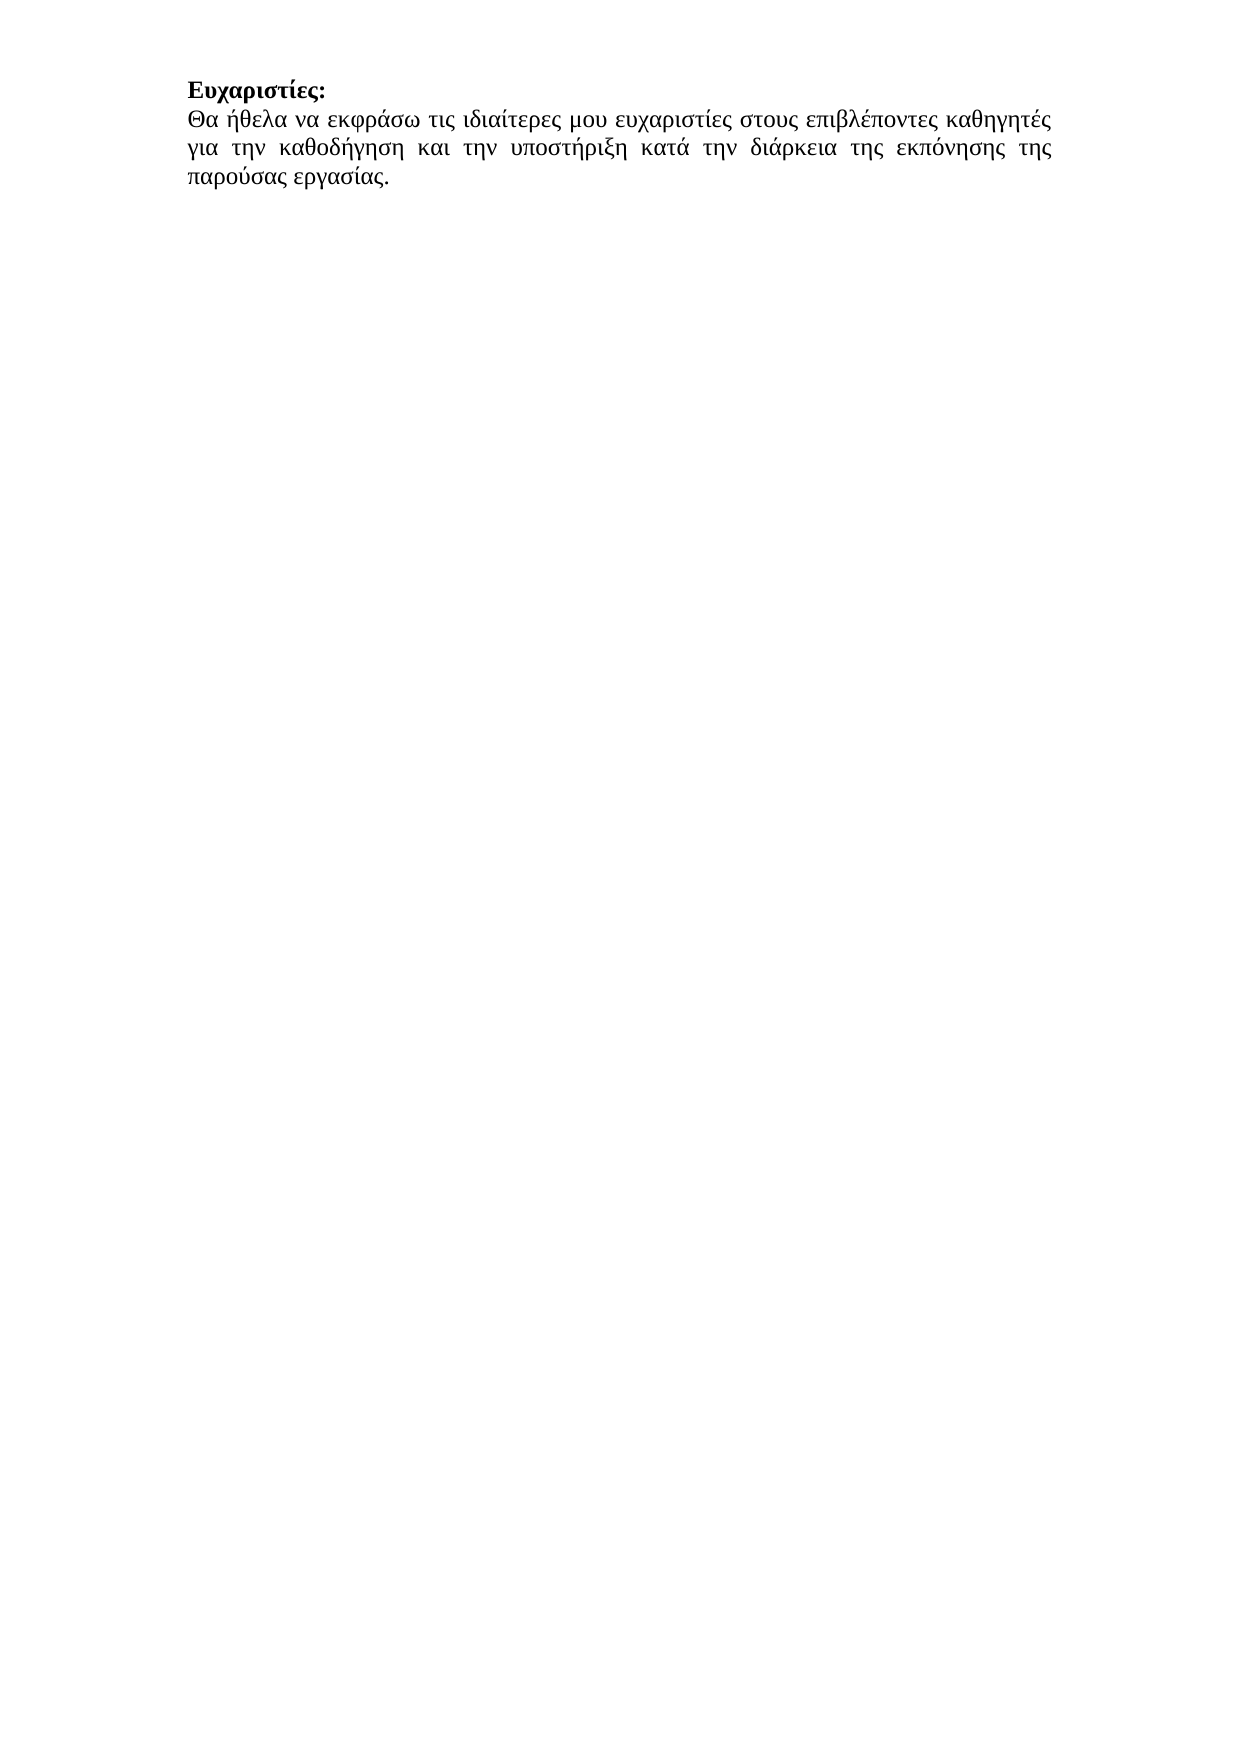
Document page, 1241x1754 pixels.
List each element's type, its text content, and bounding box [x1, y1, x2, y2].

text Ευχαριστίες: [187, 75, 1053, 104]
text Θα ήθελα να εκφράσω τις ιδιαίτερες μου ευχαριστίες στους επιβλέποντες καθηγητές για την καθοδήγηση και την υποστήριξη κατά την διάρκεια της εκπόνησης της παρούσας εργασίας. [187, 104, 1053, 190]
